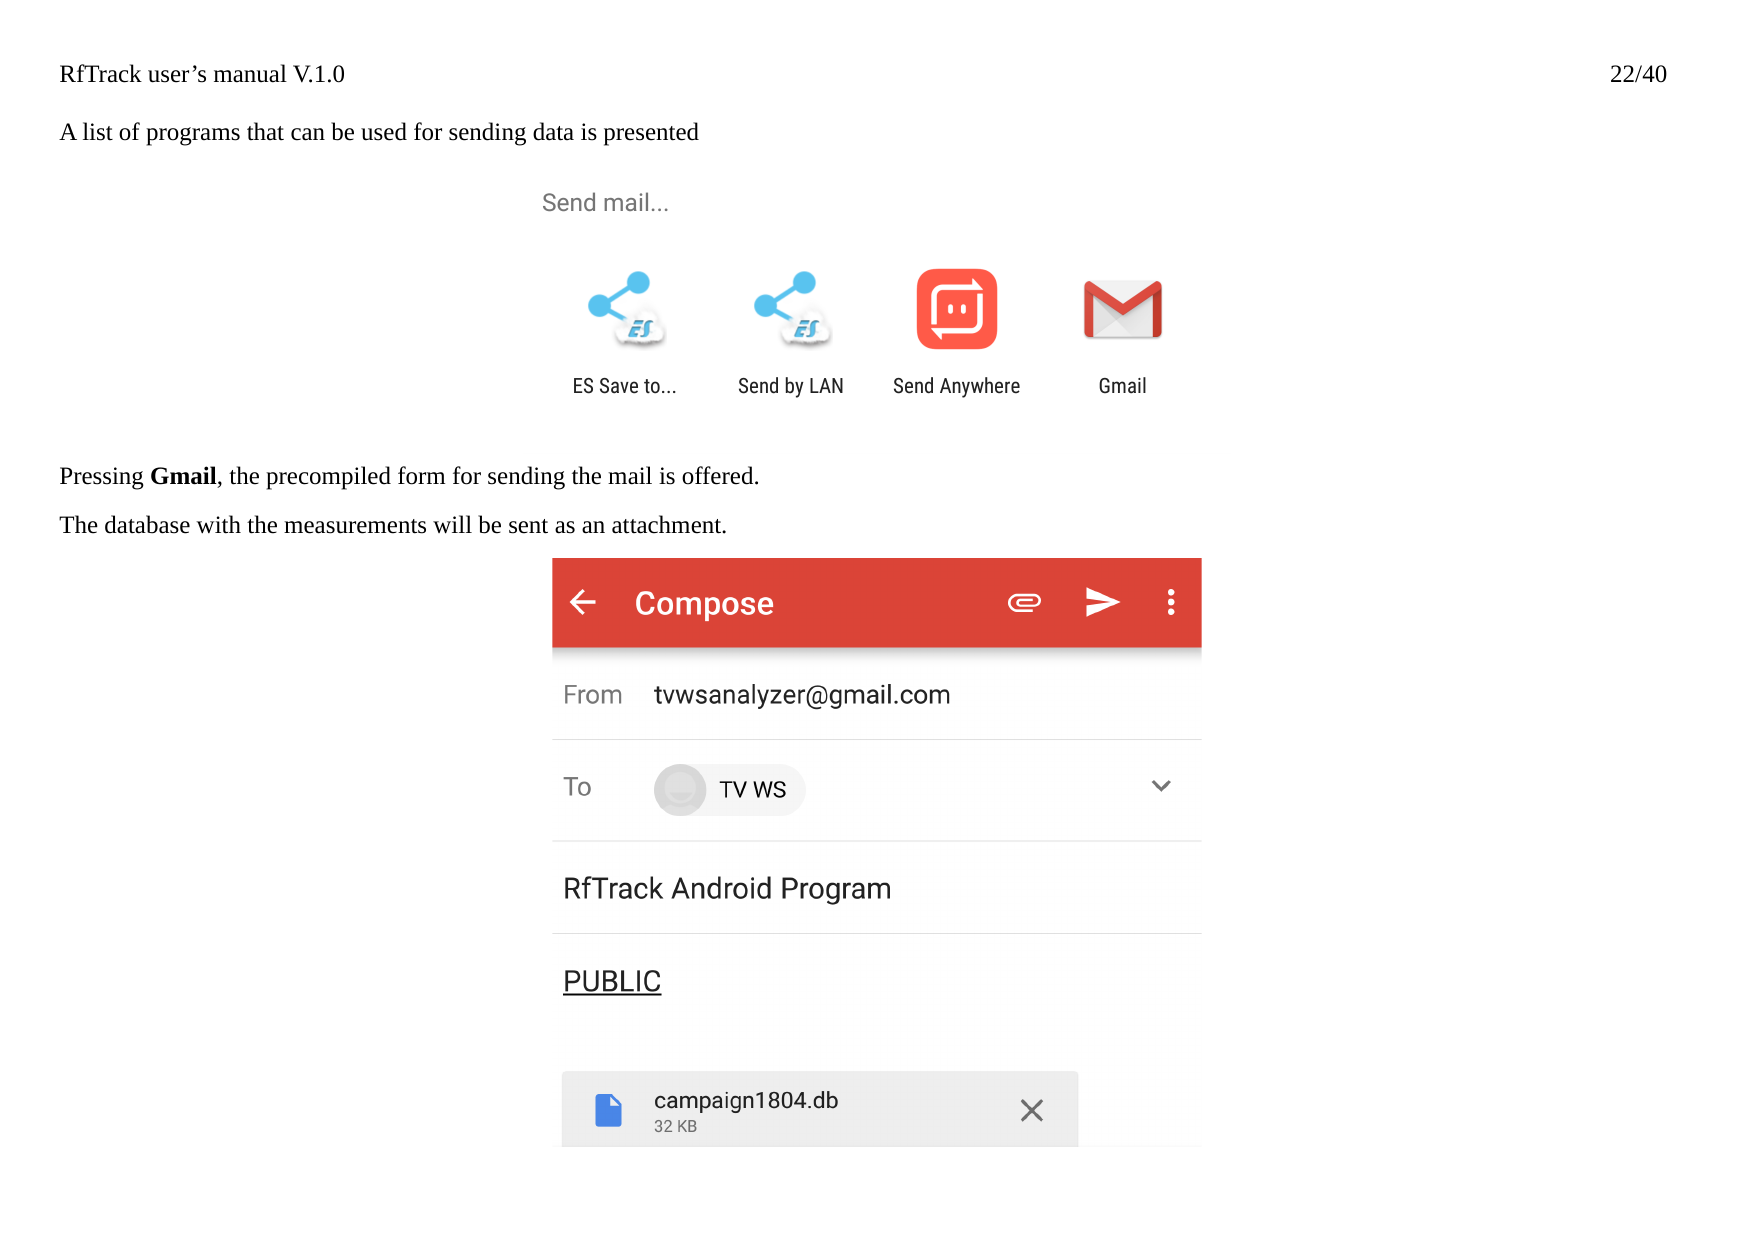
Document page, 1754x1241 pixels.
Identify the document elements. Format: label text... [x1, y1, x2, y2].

text Pressing Gmail, the precompiled form for sending the mail is offered. [59, 461, 1695, 489]
picture [552, 558, 1202, 1147]
text The database with the measurements will be sent as an attachment. [59, 510, 1695, 538]
text A list of programs that can be used for sending data is presented [59, 117, 1695, 146]
picture [522, 166, 1232, 454]
